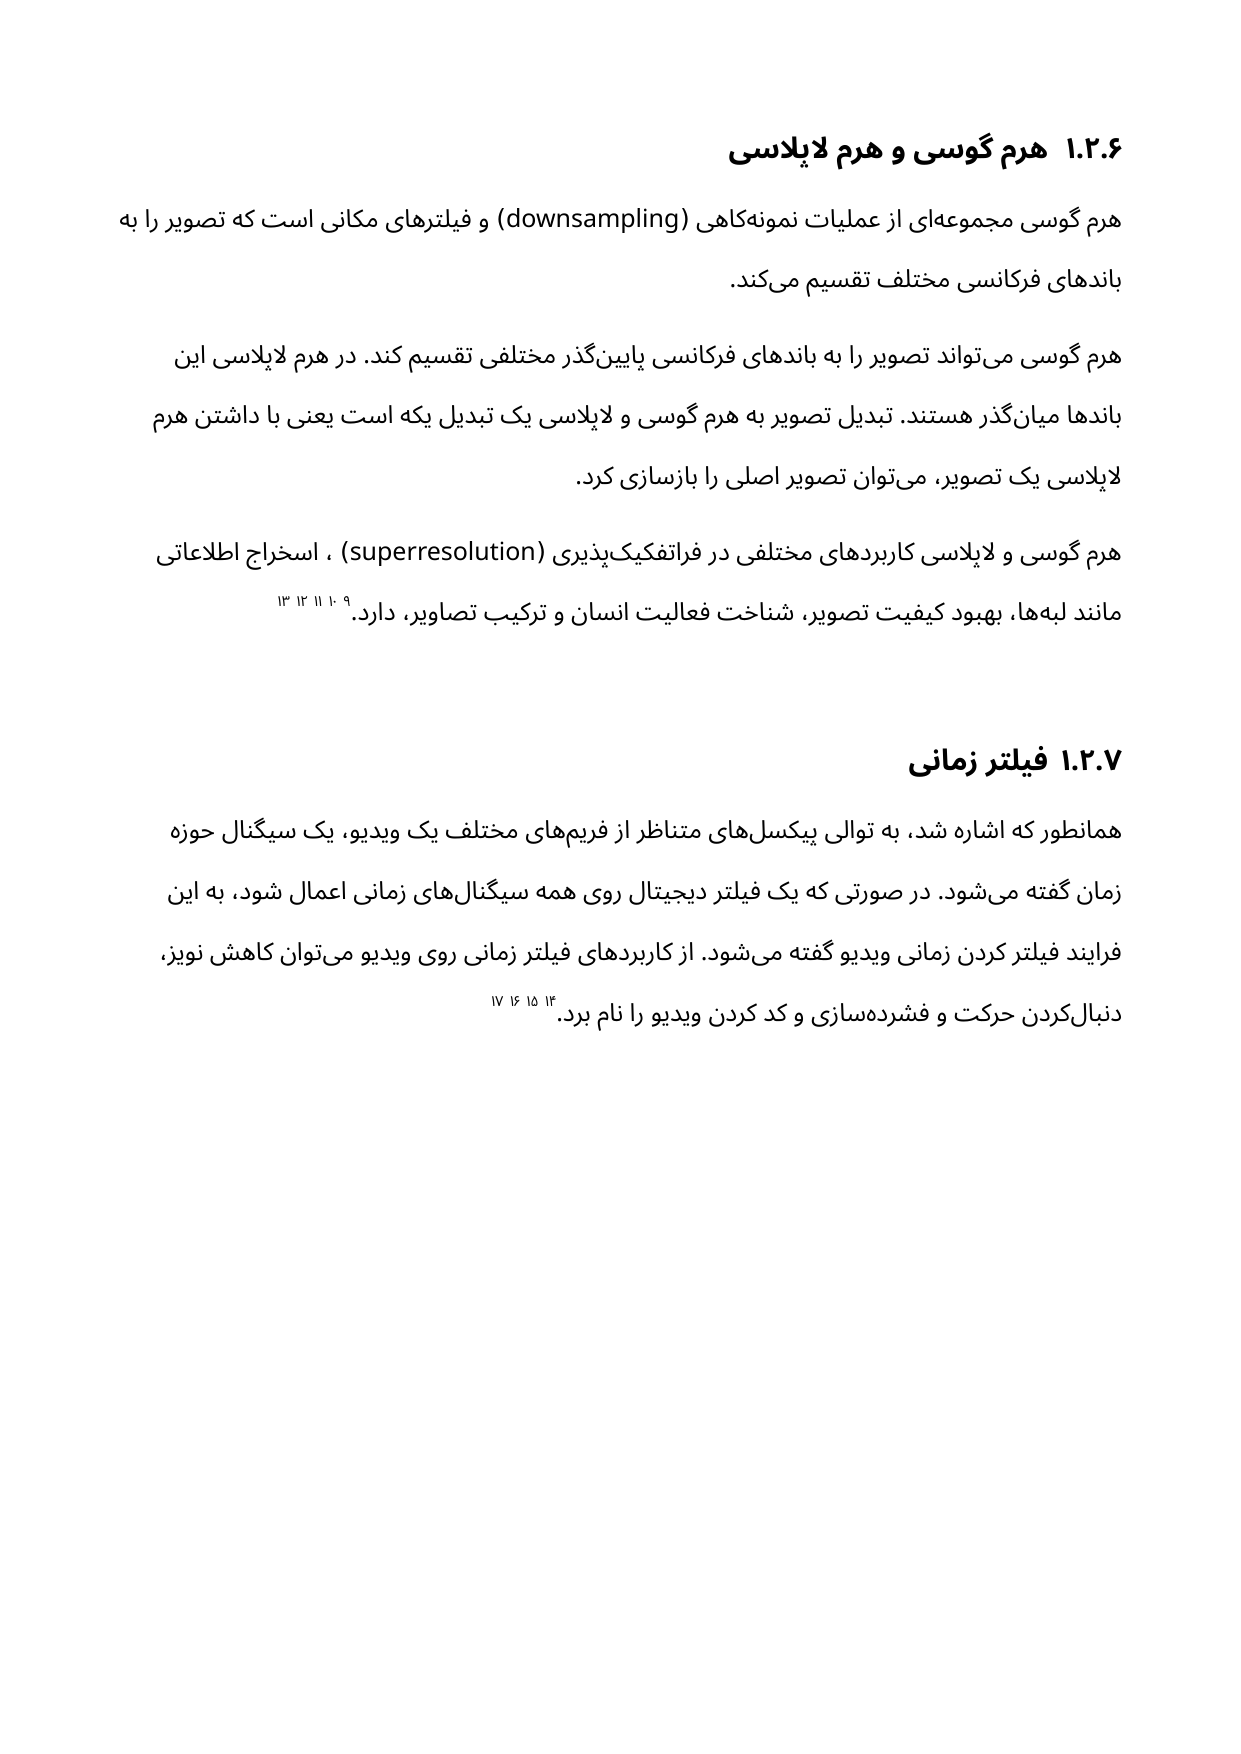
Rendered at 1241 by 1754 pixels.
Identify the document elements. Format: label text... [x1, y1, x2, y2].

subtitle فیلتر زمانی [118, 730, 1122, 792]
text هرم گوسی مجموعه‌ای از عملیات نمونه‌کاهی (downsampling) و فیلترهای مکانی است که تصویر را به باندهای فرکانسی مختلف تقسیم می‌کند. [118, 193, 1122, 306]
text همانطور که اشاره شد، به توالی پیکسل‌های متناظر از فریم‌های مختلف یک ویدیو، یک سیگنال حوزه زمان گفته می‌شود. در صورتی که یک فیلتر دیجیتال روی همه سیگنال‌های زمانی اعمال شود، به این فرایند فیلتر کردن زمانی ویدیو گفته می‌شود. از کاربردهای فیلتر زمانی روی ویدیو می‌توان کاهش نویز، دنبال‌کردن حرکت و فشرده‌سازی و کد کردن ویدیو را نام برد. [118, 804, 1122, 1039]
text هرم گوسی و لاپلاسی کاربردهای مختلفی در فراتفکیک‌پذیری (superresolution) ، اسخراج اطلاعاتی مانند لبه‌ها، بهبود کیفیت تصویر، شناخت فعالیت انسان و ترکیب تصاویر، دارد. [118, 526, 1122, 639]
text هرم گوسی می‌تواند تصویر را به باندهای فرکانسی پایین‌گذر مختلفی تقسیم کند. در هرم لاپلاسی این باندها میان‌گذر هستند. تبدیل تصویر به هرم گوسی و لاپلاسی یک تبدیل یکه است یعنی با داشتن هرم لاپلاسی یک تصویر، می‌توان تصویر اصلی را بازسازی کرد. [118, 329, 1122, 503]
subtitle هرم گوسی و هرم لاپلاسی [118, 118, 1122, 180]
